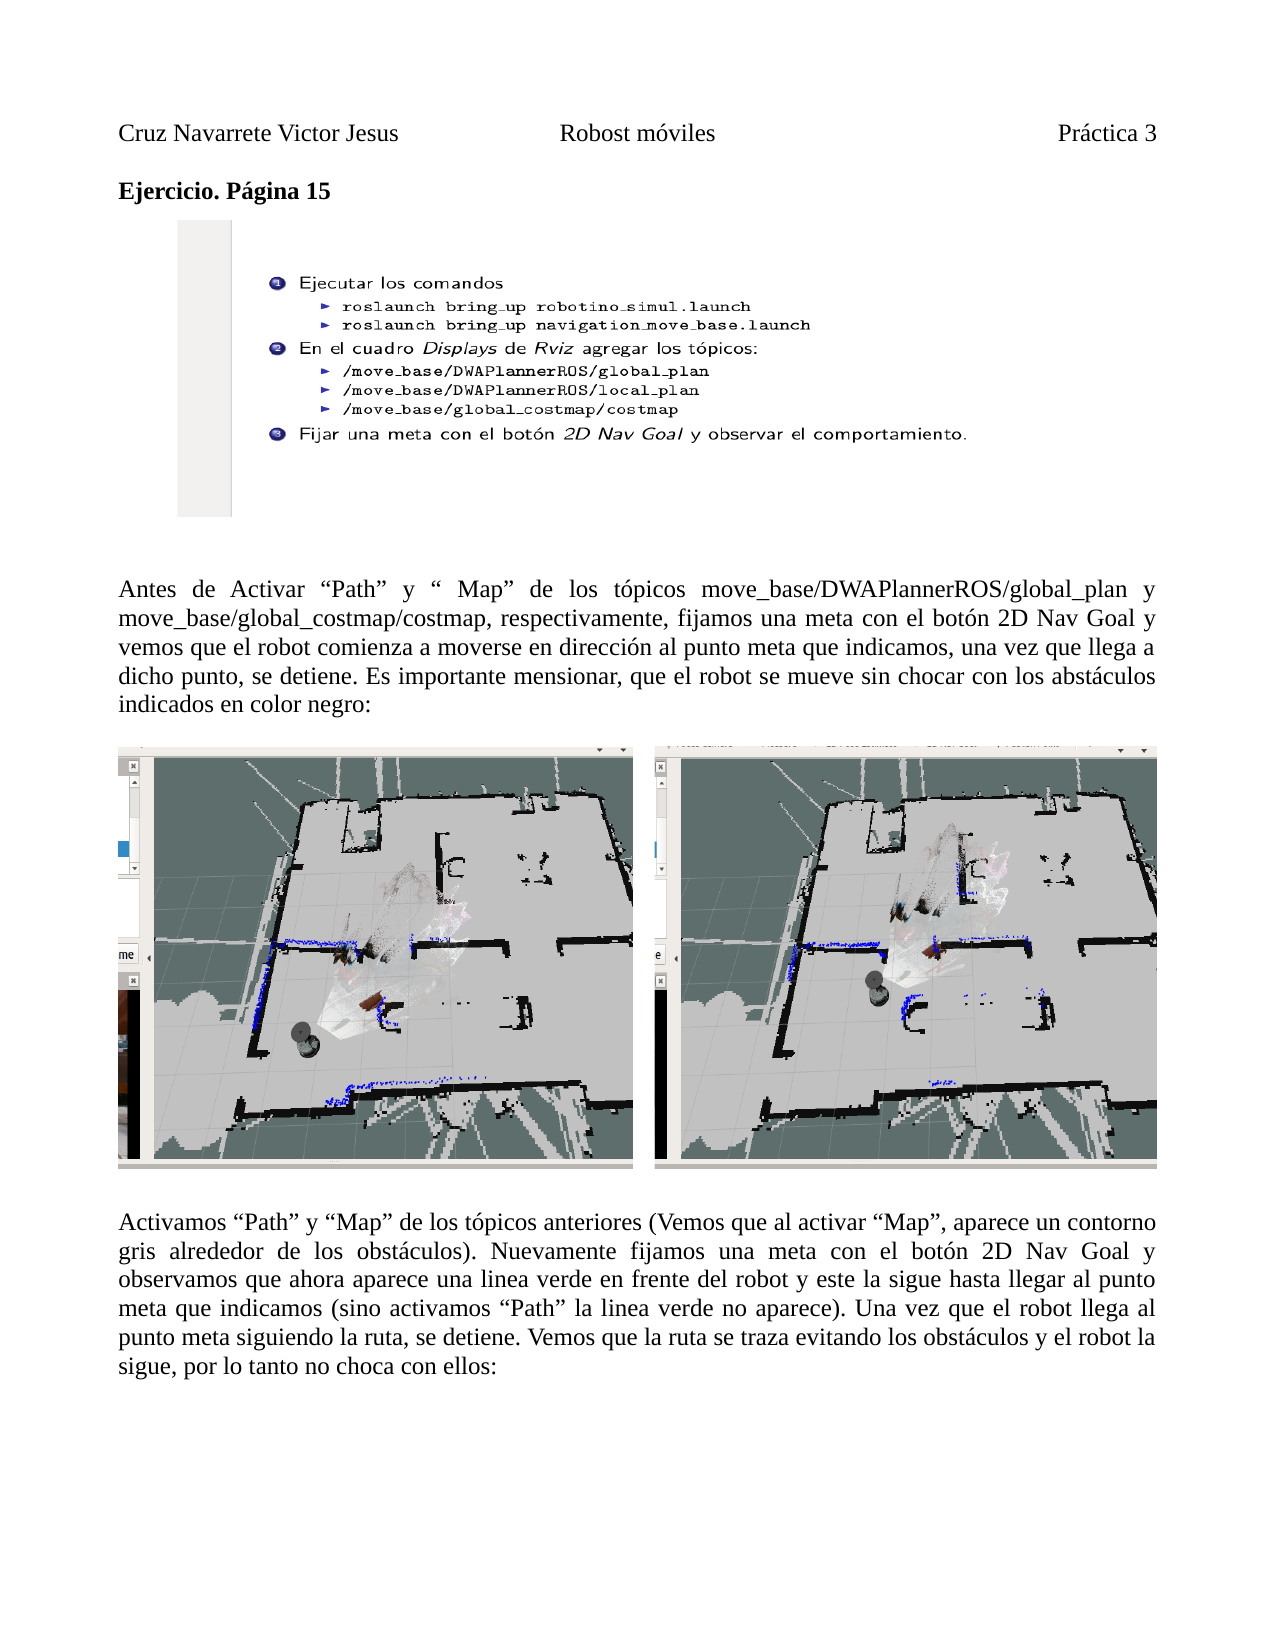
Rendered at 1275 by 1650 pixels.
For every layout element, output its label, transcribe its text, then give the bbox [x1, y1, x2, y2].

text Ejercicio. Página 15 [118, 176, 1157, 205]
picture [177, 220, 997, 517]
picture [654, 746, 1079, 1169]
text Activamos “Path” y “Map” de los tópicos anteriores (Vemos que al activar “Map”, aparece un contorno gris alrededor de los obstáculos). Nuevamente fijamos una meta con el botón 2D Nav Goal y observamos que ahora aparece una linea verde en frente del robot y este la sigue hasta llegar al punto meta que indicamos (sino activamos “Path” la linea verde no aparece). Una vez que el robot llega al punto meta siguiendo la ruta, se detiene. Vemos que la ruta se traza evitando los obstáculos y el robot la sigue, por lo tanto no choca con ellos: [118, 1207, 1157, 1379]
picture [118, 747, 547, 1169]
text Antes de Activar “Path” y “ Map” de los tópicos move_base/DWAPlannerROS/global_plan y move_base/global_costmap/costmap, respectivamente, fijamos una meta con el botón 2D Nav Goal y vemos que el robot comienza a moverse en dirección al punto meta que indicamos, una vez que llega a dicho punto, se detiene. Es importante mensionar, que el robot se mueve sin chocar con los abstáculos indicados en color negro: [118, 574, 1157, 718]
